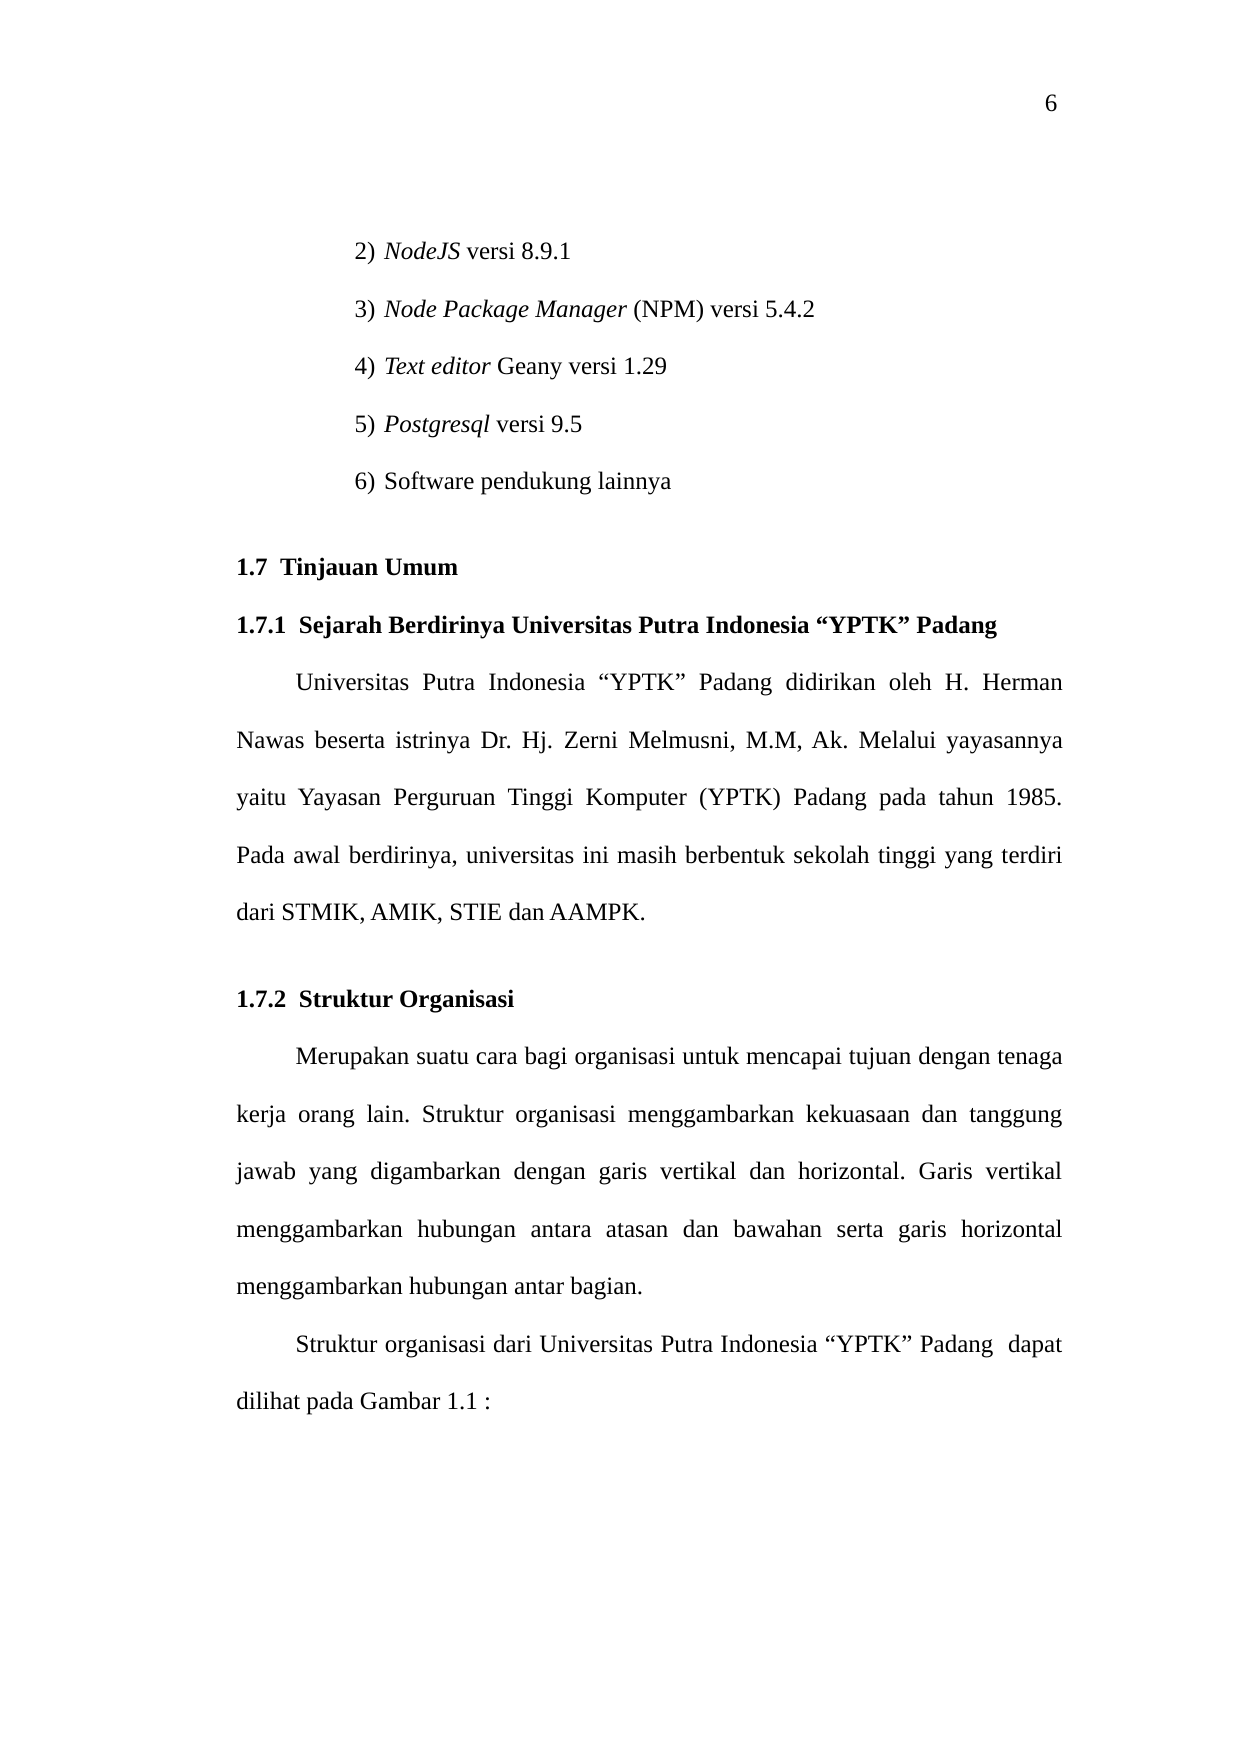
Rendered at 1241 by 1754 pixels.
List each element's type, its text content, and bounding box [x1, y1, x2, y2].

subtitle Tinjauan Umum [236, 552, 1063, 581]
text Struktur organisasi dari Universitas Putra Indonesia “YPTK” Padang dapat dilihat pada Gambar 1.1 : [236, 1329, 1063, 1415]
text Universitas Putra Indonesia “YPTK” Padang didirikan oleh H. Herman Nawas beserta istrinya Dr. Hj. Zerni Melmusni, M.M, Ak. Melalui yayasannya yaitu Yayasan Perguruan Tinggi Komputer (YPTK) Padang pada tahun 1985. Pada awal berdirinya, universitas ini masih berbentuk sekolah tinggi yang terdiri dari STMIK, AMIK, STIE dan AAMPK. [236, 667, 1063, 926]
list NodeJS versi 8.9.1 [354, 236, 1063, 265]
subtitle Sejarah Berdirinya Universitas Putra Indonesia “YPTK” Padang [236, 610, 1063, 639]
list Node Package Manager (NPM) versi 5.4.2 [354, 294, 1063, 322]
list Postgresql versi 9.5 [354, 409, 1063, 437]
list Software pendukung lainnya [354, 466, 1063, 495]
list Text editor Geany versi 1.29 [354, 351, 1063, 380]
text Merupakan suatu cara bagi organisasi untuk mencapai tujuan dengan tenaga kerja orang lain. Struktur organisasi menggambarkan kekuasaan dan tanggung jawab yang digambarkan dengan garis vertikal dan horizontal. Garis vertikal menggambarkan hubungan antara atasan dan bawahan serta garis horizontal menggambarkan hubungan antar bagian. [236, 1041, 1063, 1300]
subtitle Struktur Organisasi [236, 984, 1063, 1012]
